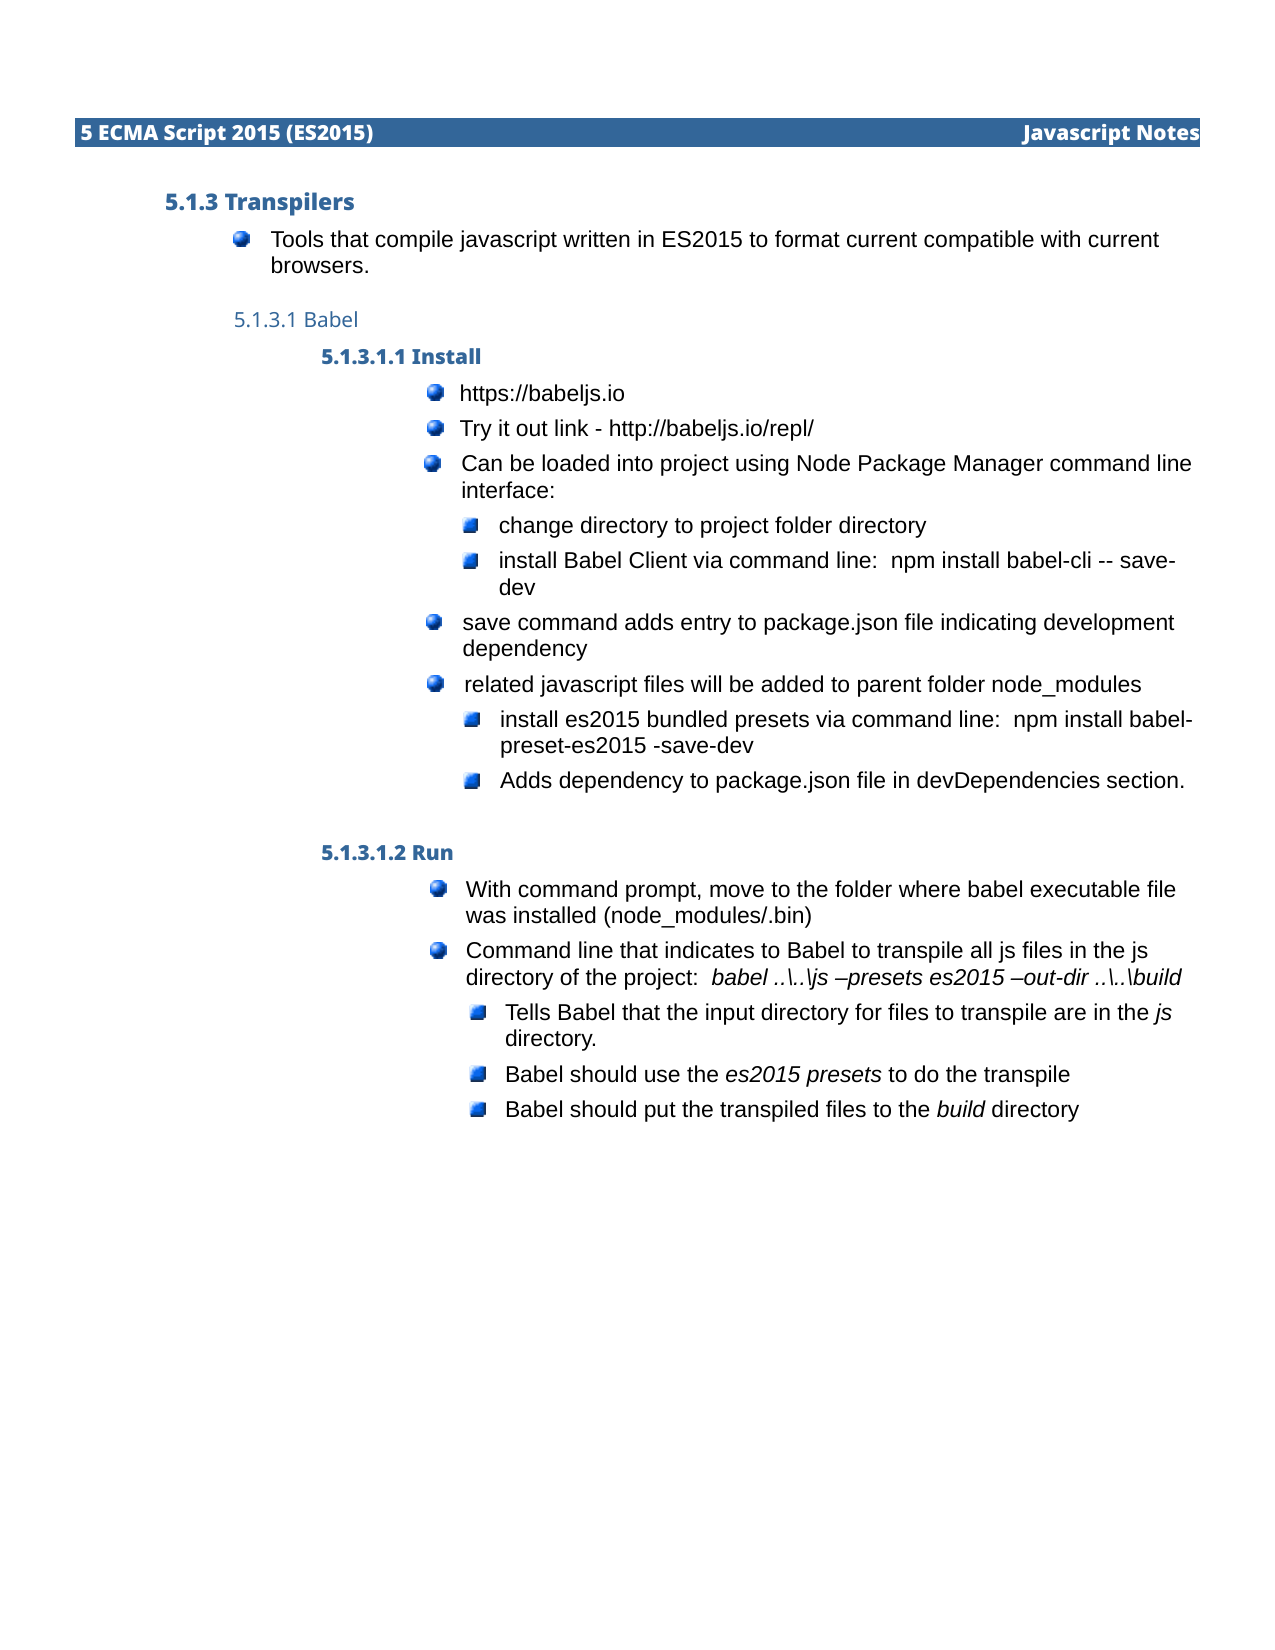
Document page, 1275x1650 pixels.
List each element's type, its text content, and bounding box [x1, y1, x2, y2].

list install es2015 bundled presets via command line: npm install babel-preset-es2015 -­save-dev [462, 706, 1200, 758]
picture [463, 772, 480, 789]
picture [427, 675, 444, 692]
picture [469, 1101, 486, 1117]
picture [462, 552, 478, 569]
picture [430, 942, 447, 959]
list save command adds entry to package.json file indicating development dependency [425, 609, 1200, 662]
list Try it out link - http://babeljs.io/repl/ [427, 415, 1200, 441]
subtitle Babel [75, 305, 1200, 333]
subtitle Install [316, 342, 1200, 371]
list related javascript files will be added to parent folder node_modules [427, 671, 1200, 697]
list Tools that compile javascript written in ES2015 to format current compatible with current browsers. [233, 226, 1200, 278]
picture [426, 614, 442, 630]
list Can be loaded into project using Node Package Manager command line interface: [423, 450, 1200, 503]
list Babel should use the es2015 presets to do the transpile [469, 1061, 1200, 1087]
list Tells Babel that the input directory for files to transpile are in the js directory. [469, 999, 1200, 1052]
picture [427, 420, 444, 436]
picture [469, 1065, 486, 1082]
picture [424, 455, 441, 472]
picture [463, 711, 480, 727]
list https://babeljs.io [427, 379, 1200, 406]
list Command line that indicates to Babel to transpile all js files in the js directory of the project: babel ..\..\js –presets es2015 –out-dir ..\..\build [430, 937, 1200, 990]
list Babel should put the transpiled files to the build directory [469, 1096, 1200, 1122]
subtitle Transpilers [75, 186, 1200, 217]
list With command prompt, move to the folder where babel executable file was installed (node_modules/.bin) [430, 876, 1200, 928]
list install Babel Client via command line: npm install babel-cli -- save-dev [461, 547, 1200, 600]
picture [427, 384, 444, 401]
picture [462, 517, 478, 533]
list Adds dependency to package.json file in devDependencies section. [462, 767, 1200, 794]
picture [469, 1004, 486, 1020]
subtitle Run [316, 838, 1200, 867]
picture [430, 880, 447, 897]
list change directory to project folder directory [461, 512, 1200, 538]
picture [233, 231, 250, 247]
